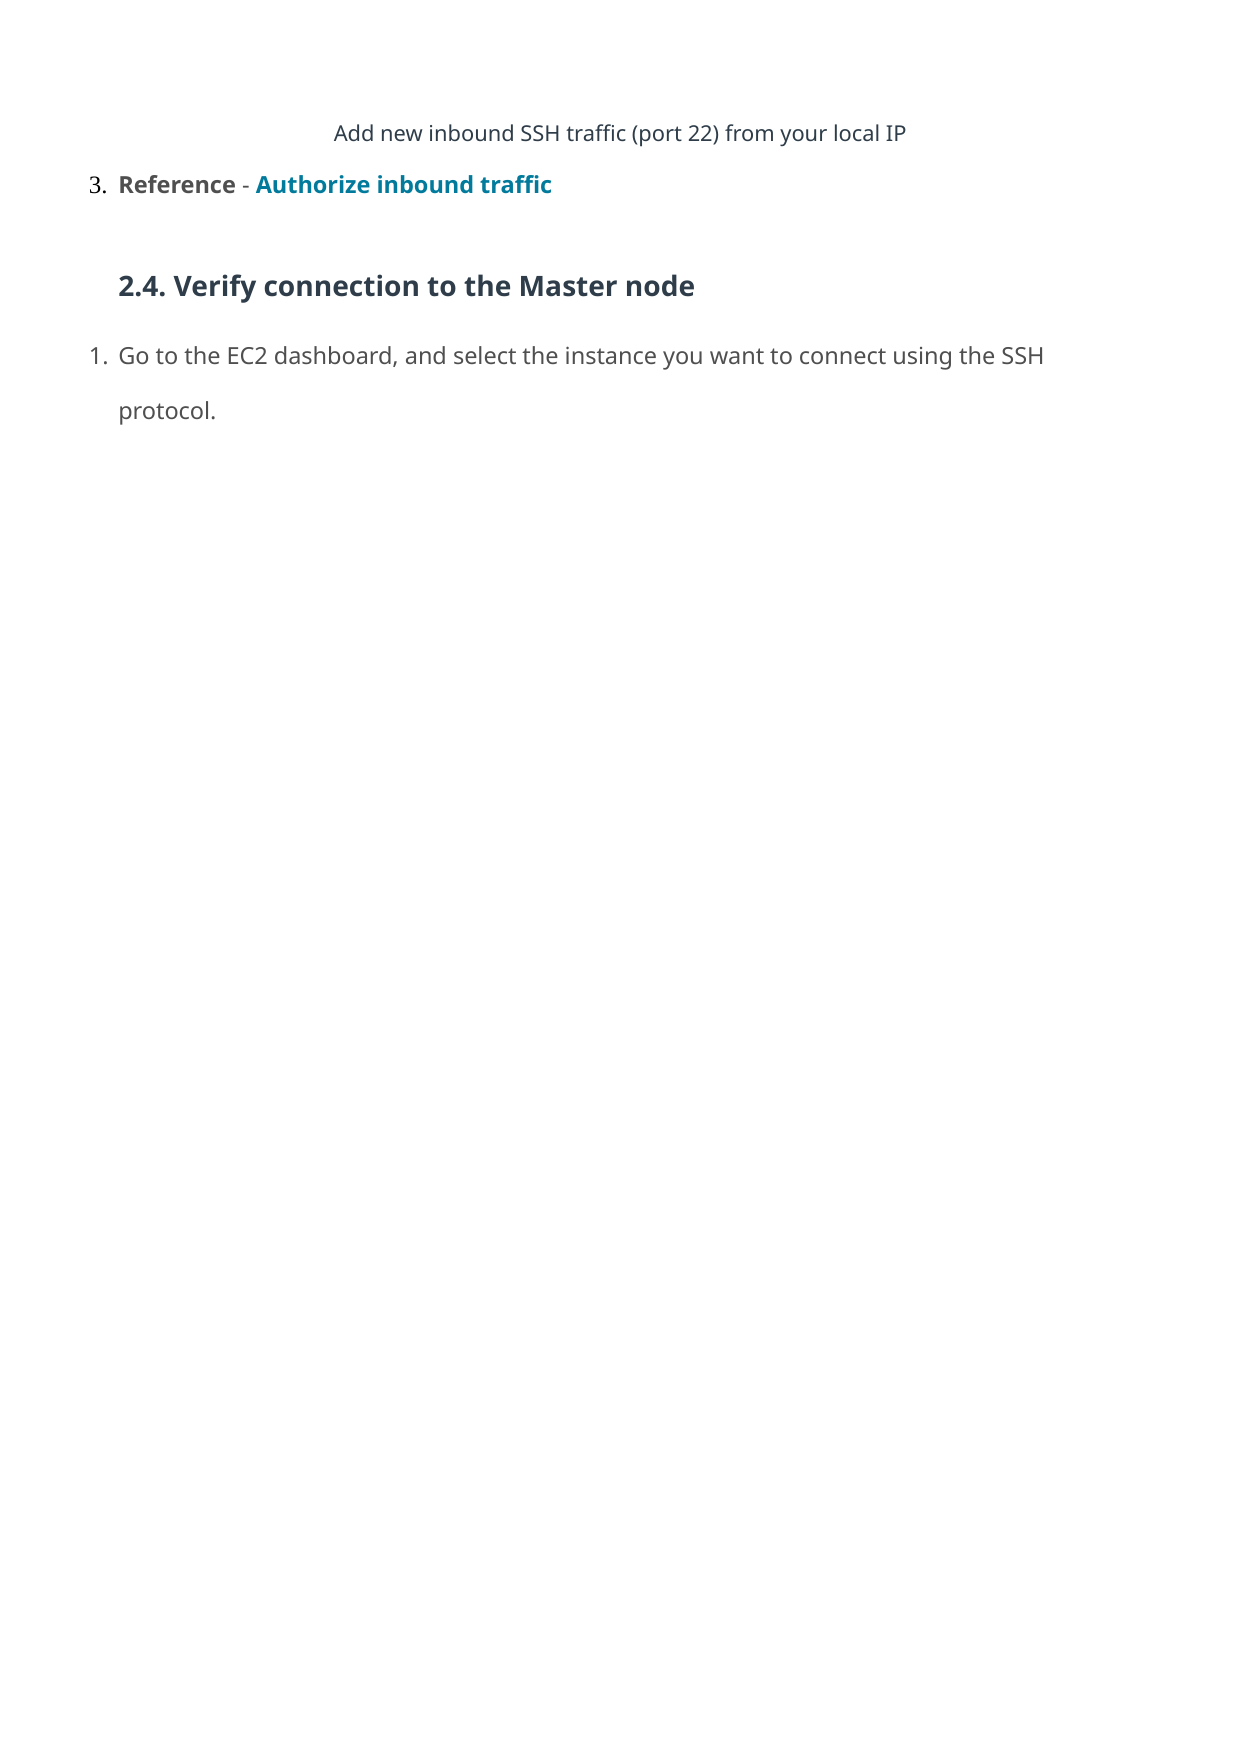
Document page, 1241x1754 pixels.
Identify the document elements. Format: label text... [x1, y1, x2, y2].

subtitle 2.4. Verify connection to the Master node [118, 267, 1122, 305]
list Go to the EC2 dashboard, and select the instance you want to connect using the SSH protocol. [118, 340, 1122, 426]
text Add new inbound SSH traffic (port 22) from your local IP [118, 118, 1122, 148]
list Reference - Authorize inbound traffic [118, 169, 1122, 201]
